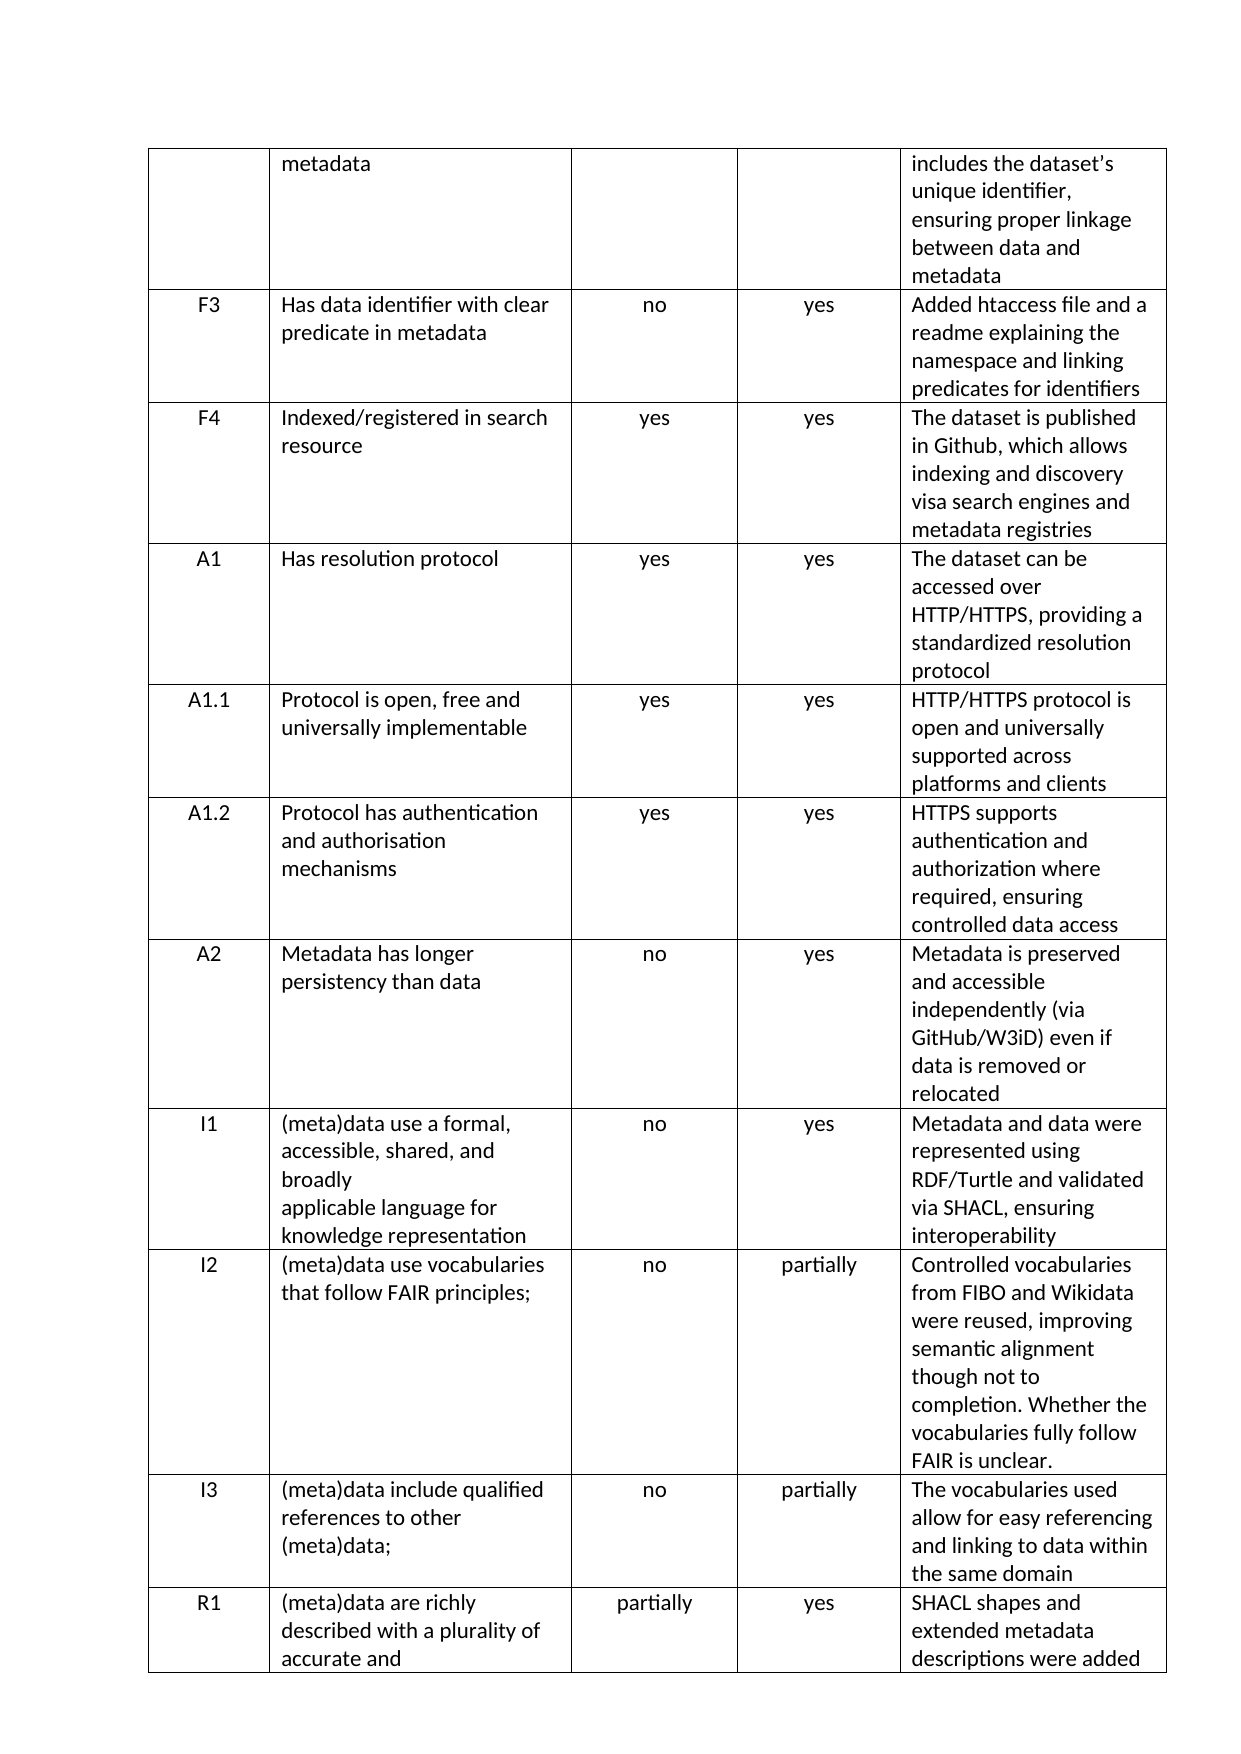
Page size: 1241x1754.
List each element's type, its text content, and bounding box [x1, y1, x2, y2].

table_cell includes the dataset’s unique identifier, ensuring proper linkage between data and metadata [901, 149, 1166, 289]
table_cell yes [572, 798, 737, 938]
table_cell no [572, 1475, 737, 1587]
table_cell (meta)data are richly described with a plurality of accurate and [270, 1588, 571, 1672]
table_cell (meta)data use a formal, accessible, shared, and broadly applicable language for knowledge representation [270, 1109, 571, 1249]
table_cell yes [738, 798, 900, 938]
table_cell [572, 149, 737, 289]
table_cell I3 [149, 1475, 269, 1587]
table_cell yes [572, 685, 737, 797]
table_cell yes [572, 544, 737, 684]
table_cell HTTPS supports authentication and authorization where required, ensuring controlled data access [901, 798, 1166, 938]
table_cell I2 [149, 1250, 269, 1474]
table_cell Metadata is preserved and accessible independently (via GitHub/W3iD) even if data is removed or relocated [901, 940, 1166, 1108]
table_cell yes [738, 1109, 900, 1249]
table_cell partially [738, 1475, 900, 1587]
table_cell Controlled vocabularies from FIBO and Wikidata were reused, improving semantic alignment though not to completion. Whether the vocabularies fully follow FAIR is unclear. [901, 1250, 1166, 1474]
table_cell F3 [149, 290, 269, 402]
table_cell A2 [149, 940, 269, 1108]
table_cell Protocol is open, free and universally implementable [270, 685, 571, 797]
table_cell HTTP/HTTPS protocol is open and universally supported across platforms and clients [901, 685, 1166, 797]
table_cell F4 [149, 403, 269, 543]
table_cell (meta)data use vocabularies that follow FAIR principles; [270, 1250, 571, 1474]
table_cell R1 [149, 1588, 269, 1672]
table_cell no [572, 1250, 737, 1474]
table_cell partially [738, 1250, 900, 1474]
table_cell The dataset is published in Github, which allows indexing and discovery visa search engines and metadata registries [901, 403, 1166, 543]
table_cell (meta)data include qualified references to other (meta)data; [270, 1475, 571, 1587]
table_cell Metadata and data were represented using RDF/Turtle and validated via SHACL, ensuring interoperability [901, 1109, 1166, 1249]
table_cell The dataset can be accessed over HTTP/HTTPS, providing a standardized resolution protocol [901, 544, 1166, 684]
table_cell partially [572, 1588, 737, 1672]
table_cell A1 [149, 544, 269, 684]
table_cell Added htaccess file and a readme explaining the namespace and linking predicates for identifiers [901, 290, 1166, 402]
table_cell yes [738, 940, 900, 1108]
table_cell Protocol has authentication and authorisation mechanisms [270, 798, 571, 938]
table_cell Has data identifier with clear predicate in metadata [270, 290, 571, 402]
table_cell I1 [149, 1109, 269, 1249]
table_cell Has resolution protocol [270, 544, 571, 684]
table_cell A1.2 [149, 798, 269, 938]
table_cell yes [738, 685, 900, 797]
table_cell A1.1 [149, 685, 269, 797]
table_cell yes [738, 290, 900, 402]
table_cell Indexed/registered in search resource [270, 403, 571, 543]
table_cell The vocabularies used allow for easy referencing and linking to data within the same domain [901, 1475, 1166, 1587]
table_cell metadata [270, 149, 571, 289]
table_cell yes [572, 403, 737, 543]
table_cell yes [738, 1588, 900, 1672]
table_cell no [572, 290, 737, 402]
table_cell SHACL shapes and extended metadata descriptions were added [901, 1588, 1166, 1672]
table_cell no [572, 1109, 737, 1249]
table_cell yes [738, 403, 900, 543]
table_cell [149, 149, 269, 289]
table_cell [738, 149, 900, 289]
table_cell no [572, 940, 737, 1108]
table_cell Metadata has longer persistency than data [270, 940, 571, 1108]
table_cell yes [738, 544, 900, 684]
